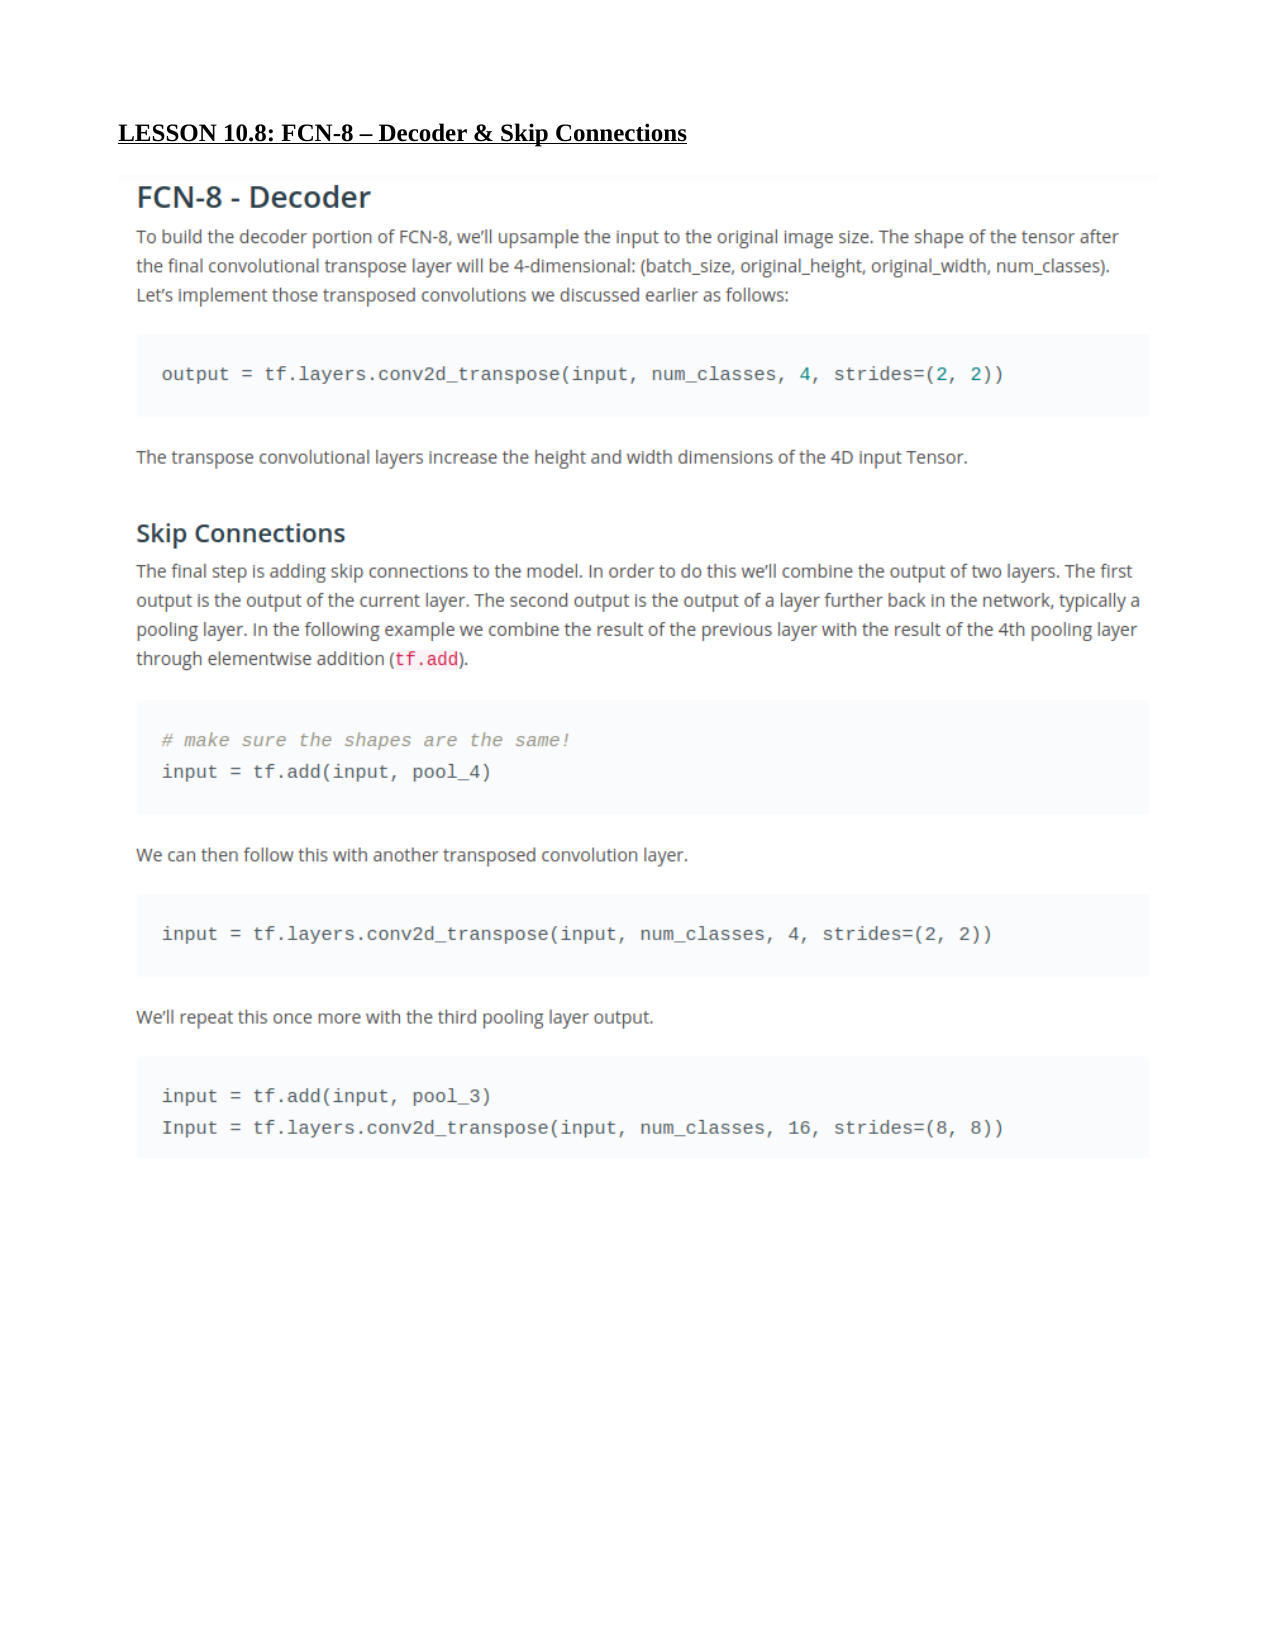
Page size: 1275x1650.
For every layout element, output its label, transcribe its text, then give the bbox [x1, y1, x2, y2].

picture [118, 175, 1157, 1158]
text LESSON 10.8: FCN-8 – Decoder & Skip Connections [118, 118, 1157, 147]
